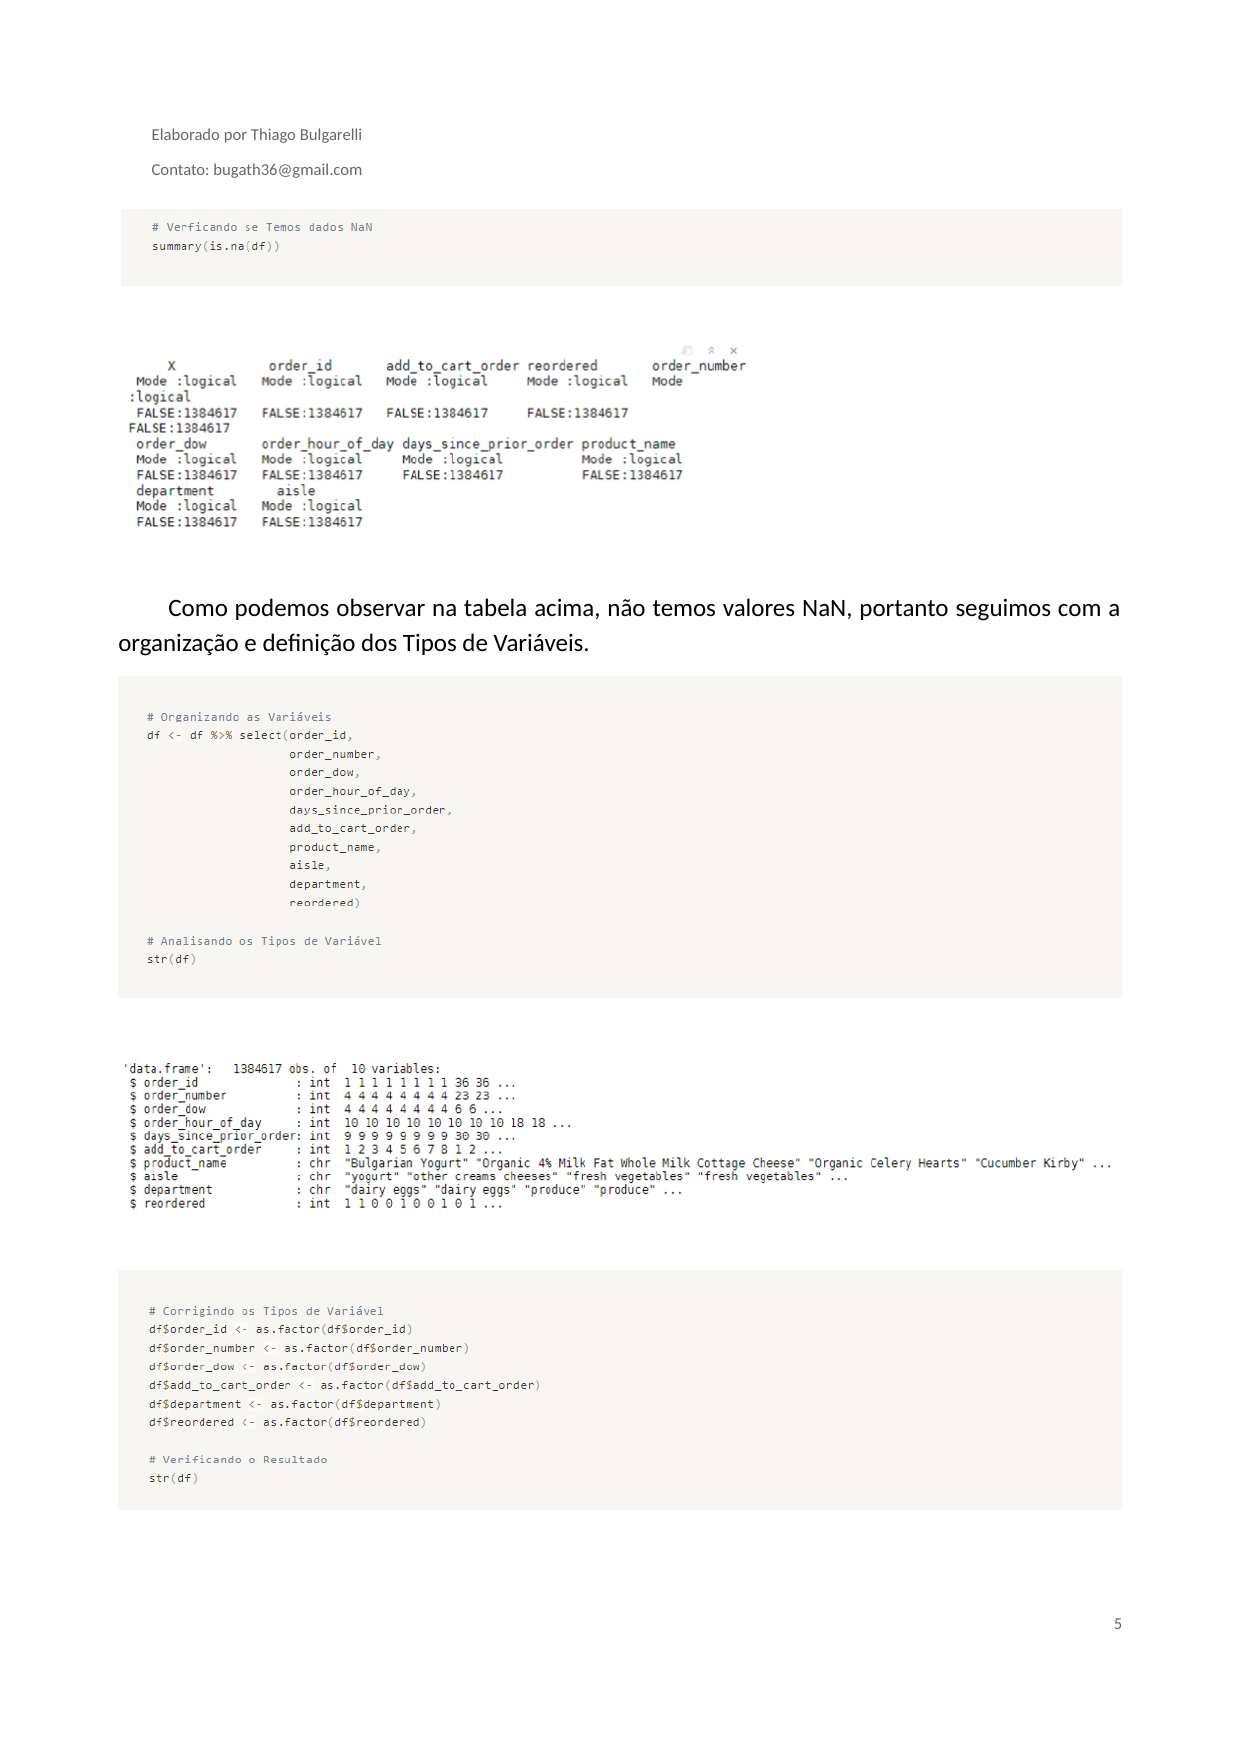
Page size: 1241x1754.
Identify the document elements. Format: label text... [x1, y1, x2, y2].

picture [118, 676, 1123, 998]
picture [118, 1270, 1123, 1510]
text Como podemos observar na tabela acima, não temos valores NaN, portanto seguimos com a organização e definição dos Tipos de Variáveis. [118, 592, 1122, 657]
picture [118, 209, 1123, 286]
picture [118, 1051, 1123, 1217]
picture [118, 339, 1123, 538]
